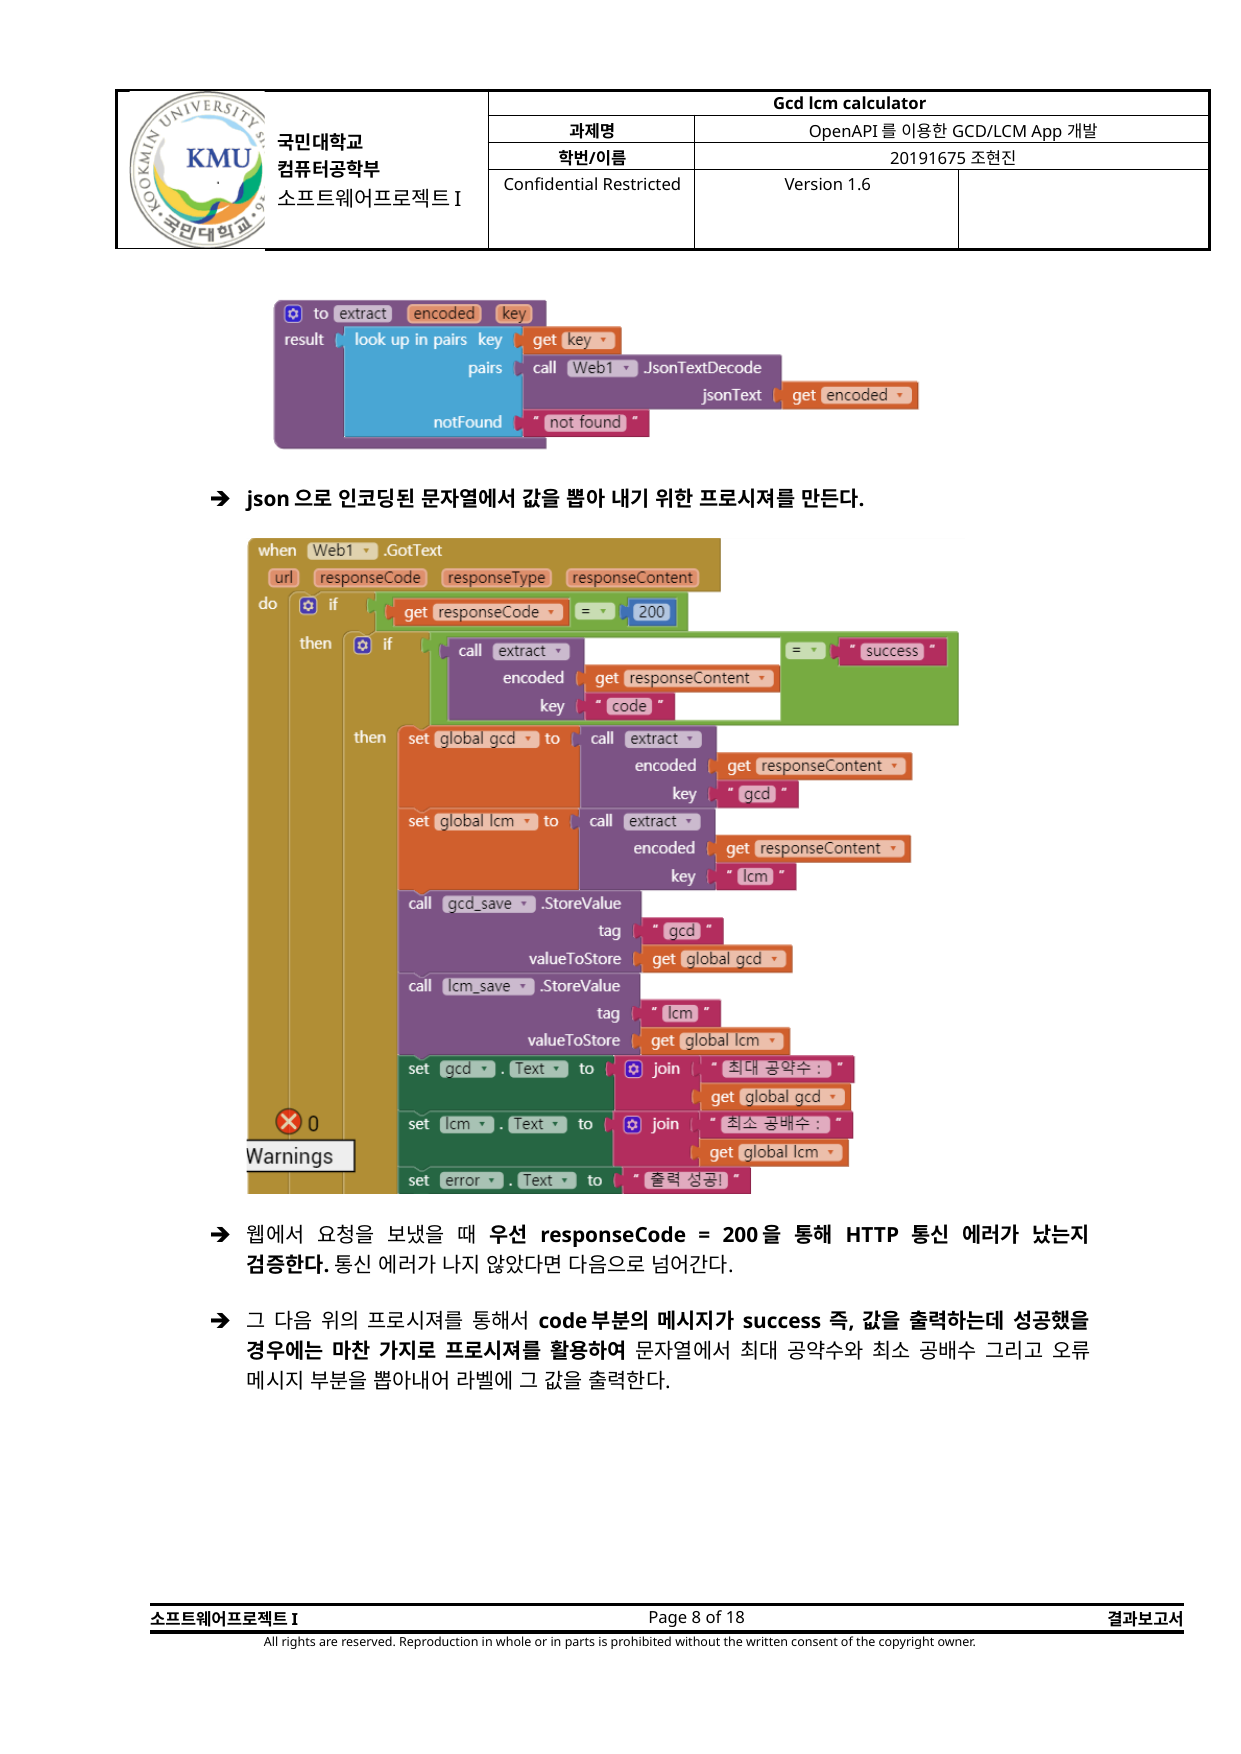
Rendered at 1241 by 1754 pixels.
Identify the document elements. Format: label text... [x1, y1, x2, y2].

list json으로 인코딩된 문자열에서 값을 뽑아 내기 위한 프로시져를 만든다. [209, 483, 1090, 513]
list 그 다음 위의 프로시져를 통해서 code부분의 메시지가 success 즉, 값을 출력하는데 성공했을 경우에는 마찬 가지로 프로시져를 활용하여 문자열에서 최대 공약수와 최소 공배수 그리고 오류 메시지 부분을 뽑아내어 라벨에 그 값을 출력한다. [209, 1304, 1090, 1395]
list 웹에서 요청을 보냈을 때 우선 responseCode = 200을 통해 HTTP 통신 에러가 났는지 검증한다. 통신 에러가 나지 않았다면 다음으로 넘어간다. [209, 1218, 1090, 1279]
